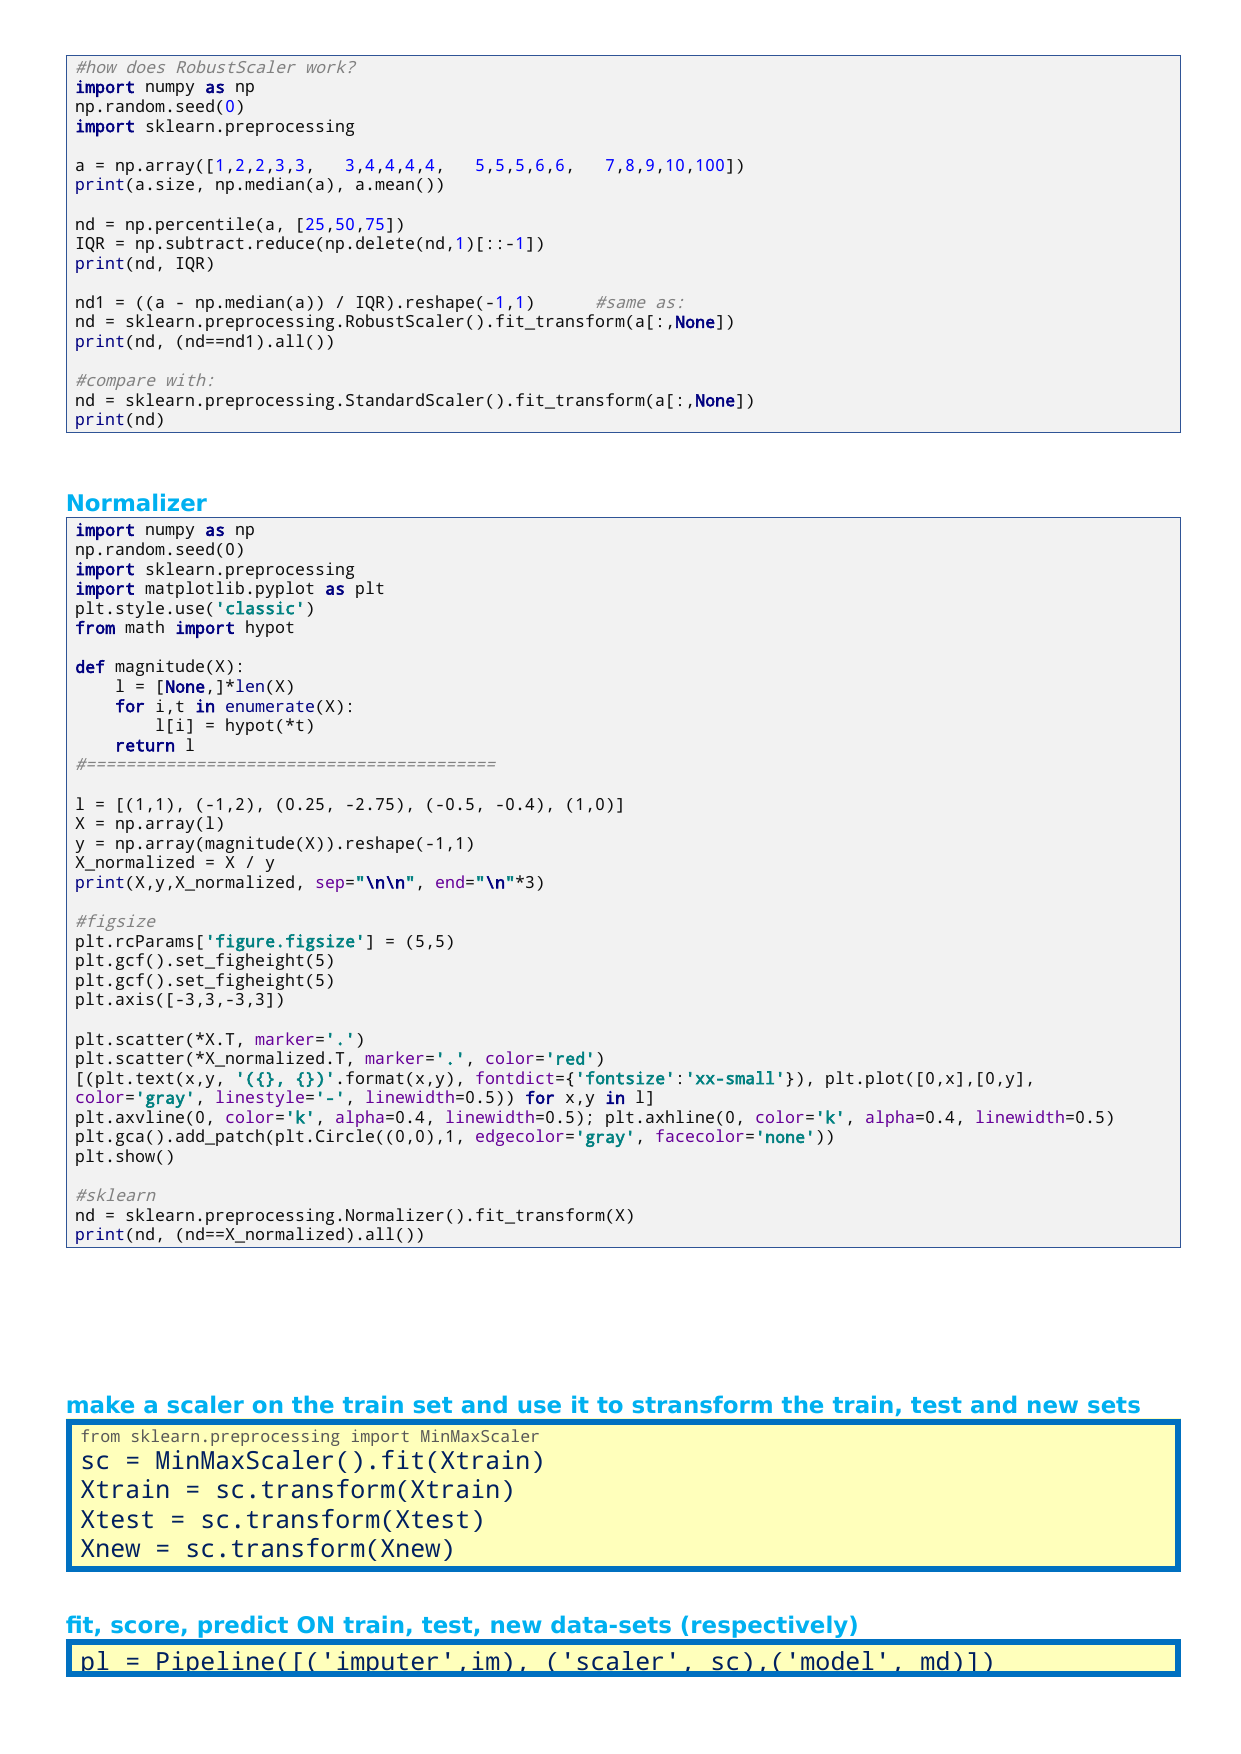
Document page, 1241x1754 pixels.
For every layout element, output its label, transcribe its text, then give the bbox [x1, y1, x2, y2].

text import numpy as np np.random.seed(0) import sklearn.preprocessing import matplotlib.pyplot as plt plt.style.use('classic') from math import hypot def magnitude(X): l = [None,]*len(X) for i,t in enumerate(X): l[i] = hypot(*t) return l #========================================= l = [(1,1), (-1,2), (0.25, -2.75), (-0.5, -0.4), (1,0)] X = np.array(l) y = np.array(magnitude(X)).reshape(-1,1) X_normalized = X / y print(X,y,X_normalized, sep="\n\n", end="\n"*3) #figsize plt.rcParams['figure.figsize'] = (5,5) plt.gcf().set_figheight(5) plt.gcf().set_figheight(5) plt.axis([-3,3,-3,3]) plt.scatter(*X.T, marker='.') plt.scatter(*X_normalized.T, marker='.', color='red') [(plt.text(x,y, '({}, {})'.format(x,y), fontdict={'fontsize':'xx-small'}), plt.plot([0,x],[0,y], color='gray', linestyle='-', linewidth=0.5)) for x,y in l] plt.axvline(0, color='k', alpha=0.4, linewidth=0.5); plt.axhline(0, color='k', alpha=0.4, linewidth=0.5) plt.gca().add_patch(plt.Circle((0,0),1, edgecolor='gray', facecolor='none')) plt.show() #sklearn nd = sklearn.preprocessing.Normalizer().fit_transform(X) print(nd, (nd==X_normalized).all()) [67, 518, 1180, 1247]
text from sklearn.preprocessing import MinMaxScaler [72, 1425, 1175, 1438]
text Xtrain = sc.transform(Xtrain) [72, 1467, 1175, 1497]
title make a scaler on the train set and use it to stransform the train, test and new sets [66, 1392, 1181, 1418]
title fit, score, predict ON train, test, new data-sets (respectively) [66, 1612, 1181, 1639]
text Xtest = sc.transform(Xtest) [72, 1497, 1175, 1526]
text #how does RobustScaler work? import numpy as np np.random.seed(0) import sklearn.preprocessing a = np.array([1,2,2,3,3, 3,4,4,4,4, 5,5,5,6,6, 7,8,9,10,100]) print(a.size, np.median(a), a.mean()) nd = np.percentile(a, [25,50,75]) IQR = np.subtract.reduce(np.delete(nd,1)[::-1]) print(nd, IQR) nd1 = ((a - np.median(a)) / IQR).reshape(-1,1) #same as: nd = sklearn.preprocessing.RobustScaler().fit_transform(a[:,None]) print(nd, (nd==nd1).all()) #compare with: nd = sklearn.preprocessing.StandardScaler().fit_transform(a[:,None]) print(nd) [67, 56, 1180, 432]
text sc = MinMaxScaler().fit(Xtrain) [72, 1438, 1175, 1467]
title Normalizer [66, 491, 1181, 517]
text Xnew = sc.transform(Xnew) [72, 1526, 1175, 1566]
text pl = Pipeline([('imputer',im), ('scaler', sc),('model', md)]) [72, 1645, 1175, 1671]
